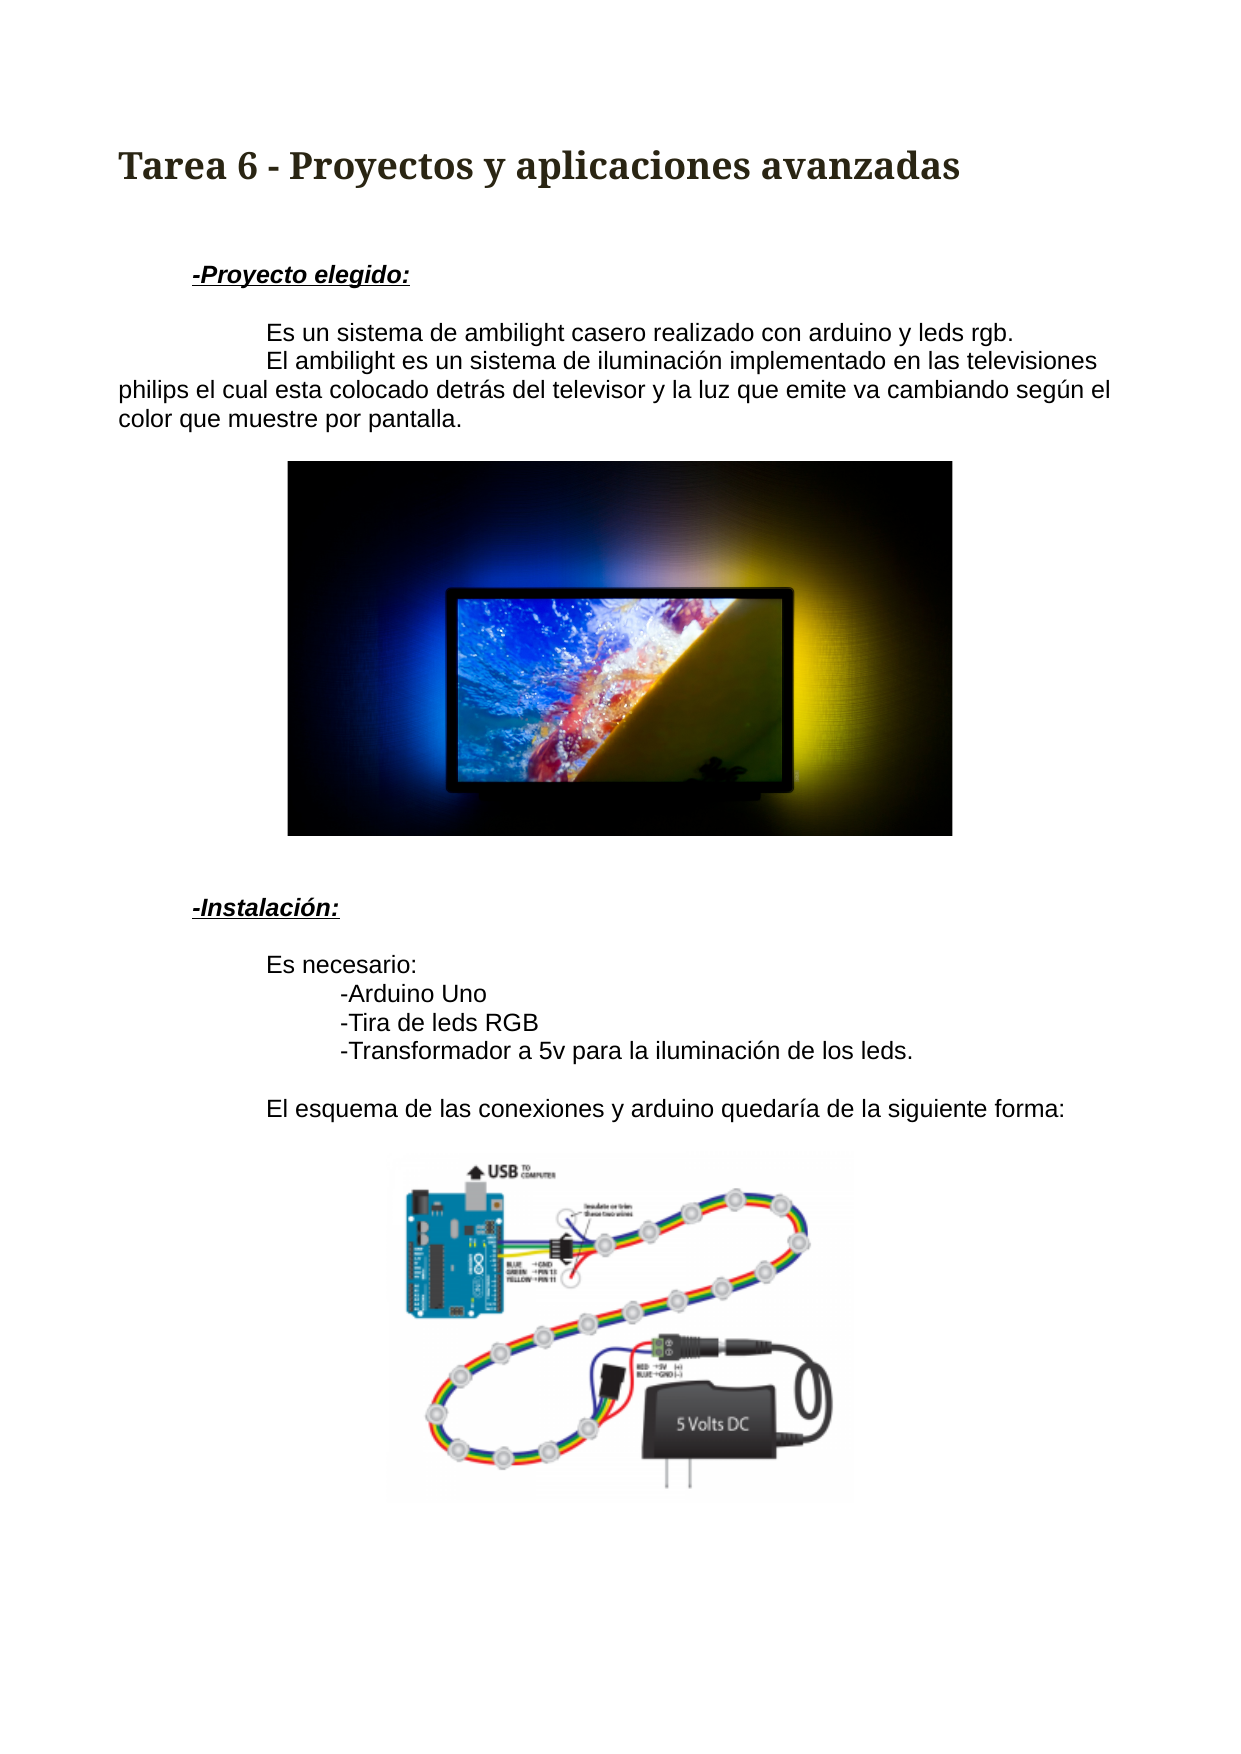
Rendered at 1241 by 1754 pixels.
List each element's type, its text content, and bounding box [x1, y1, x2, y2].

text -Transformador a 5v para la iluminación de los leds. [118, 1036, 1122, 1065]
picture [287, 461, 953, 836]
picture [385, 1151, 855, 1503]
text El esquema de las conexiones y arduino quedaría de la siguiente forma: [118, 1094, 1122, 1122]
subtitle Tarea 6 - Proyectos y aplicaciones avanzadas [118, 139, 1122, 190]
text -Proyecto elegido: [118, 260, 1122, 289]
text -Tira de leds RGB [118, 1007, 1122, 1036]
text -Instalación: [118, 892, 1122, 921]
text Es un sistema de ambilight casero realizado con arduino y leds rgb. [118, 317, 1122, 346]
text Es necesario: [118, 950, 1122, 979]
text -Arduino Uno [118, 979, 1122, 1007]
text El ambilight es un sistema de iluminación implementado en las televisiones philips el cual esta colocado detrás del televisor y la luz que emite va cambiando según el color que muestre por pantalla. [118, 346, 1122, 432]
